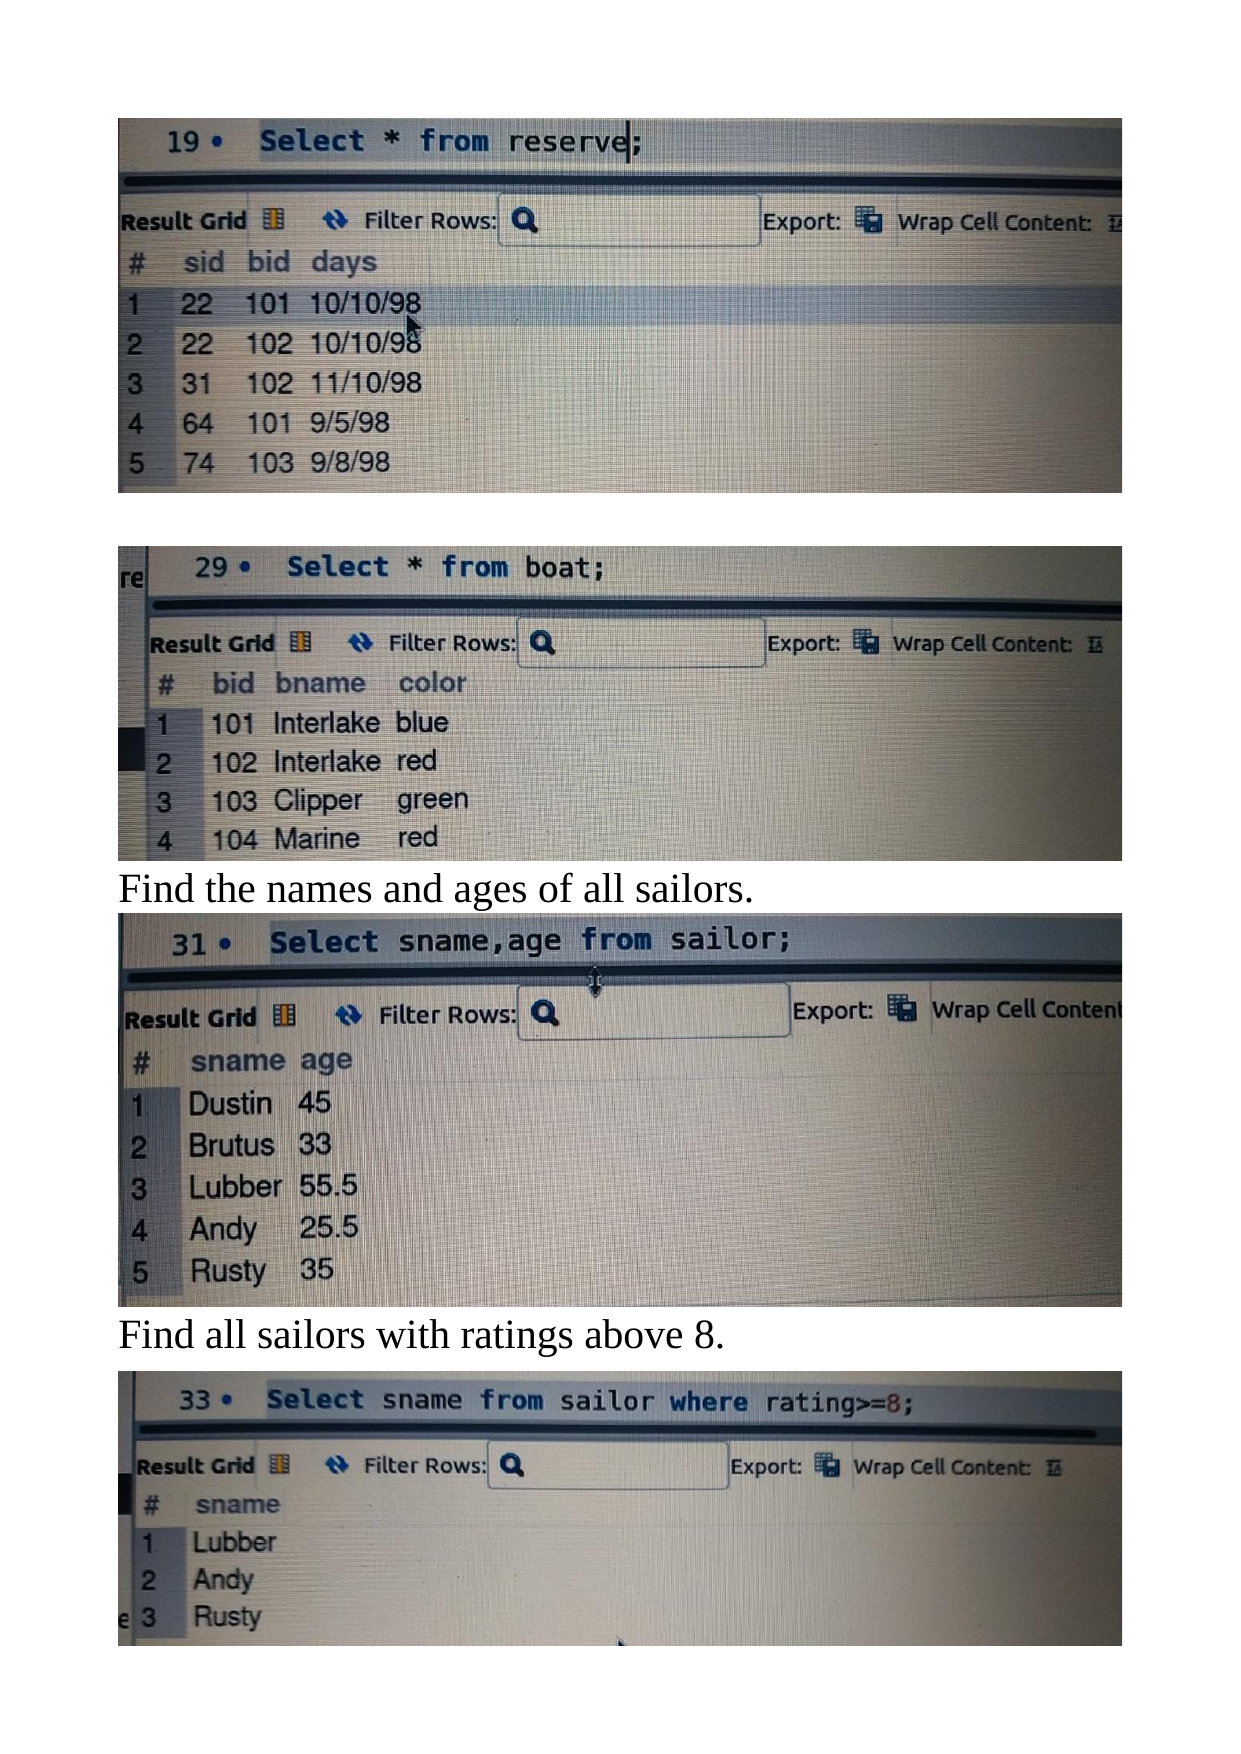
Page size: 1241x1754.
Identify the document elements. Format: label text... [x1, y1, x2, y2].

picture [118, 118, 1123, 493]
picture [118, 1371, 1123, 1646]
picture [118, 913, 1123, 1307]
list Find the names and ages of all sailors. [118, 861, 1122, 911]
list Find all sailors with ratings above 8. [118, 1307, 1122, 1357]
picture [118, 546, 1123, 861]
